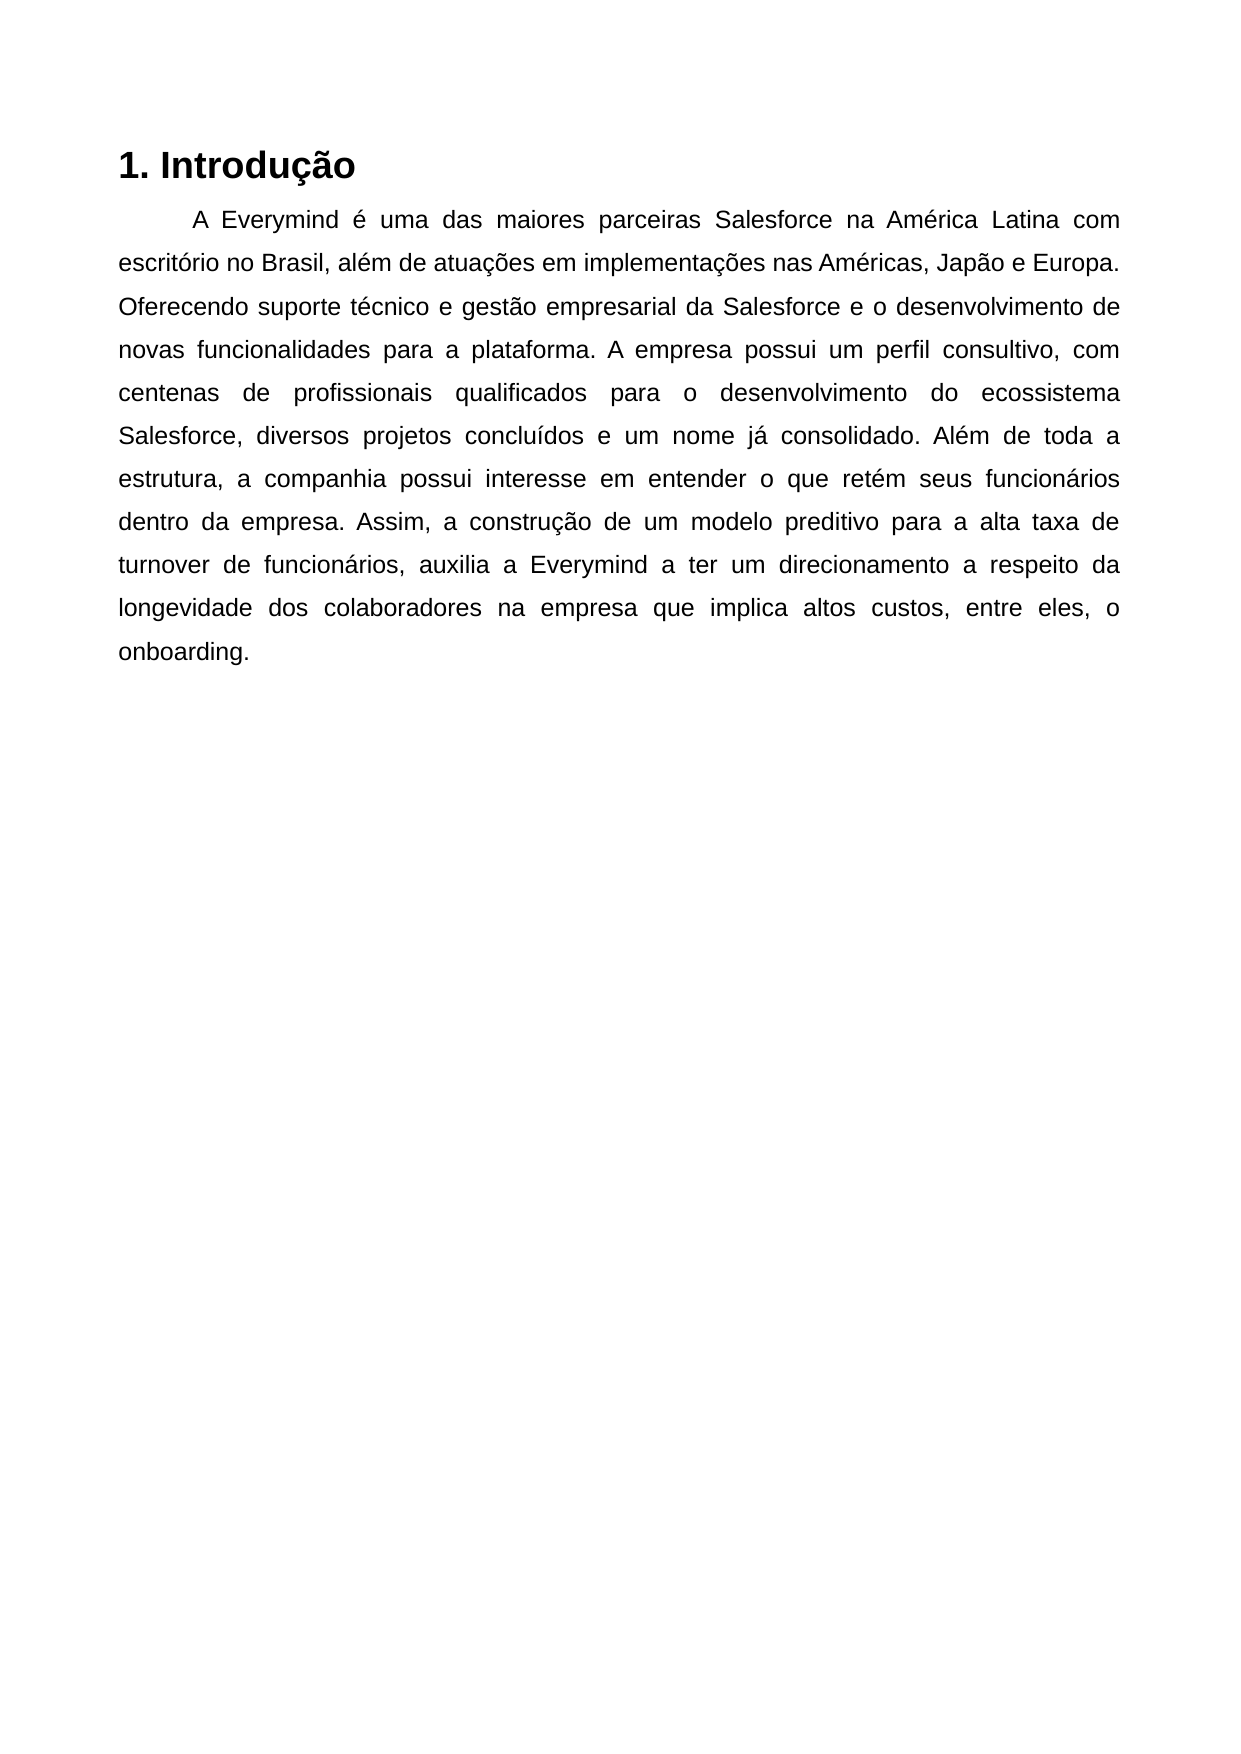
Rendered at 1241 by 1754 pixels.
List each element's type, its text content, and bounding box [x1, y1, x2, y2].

text A Everymind é uma das maiores parceiras Salesforce na América Latina com escritório no Brasil, além de atuações em implementações nas Américas, Japão e Europa. Oferecendo suporte técnico e gestão empresarial da Salesforce e o desenvolvimento de novas funcionalidades para a plataforma. A empresa possui um perfil consultivo, com centenas de profissionais qualificados para o desenvolvimento do ecossistema Salesforce, diversos projetos concluídos e um nome já consolidado. Além de toda a estrutura, a companhia possui interesse em entender o que retém seus funcionários dentro da empresa. Assim, a construção de um modelo preditivo para a alta taxa de turnover de funcionários, auxilia a Everymind a ter um direcionamento a respeito da longevidade dos colaboradores na empresa que implica altos custos, entre eles, o onboarding. [118, 205, 1122, 665]
subtitle 1. Introdução [118, 143, 1122, 187]
